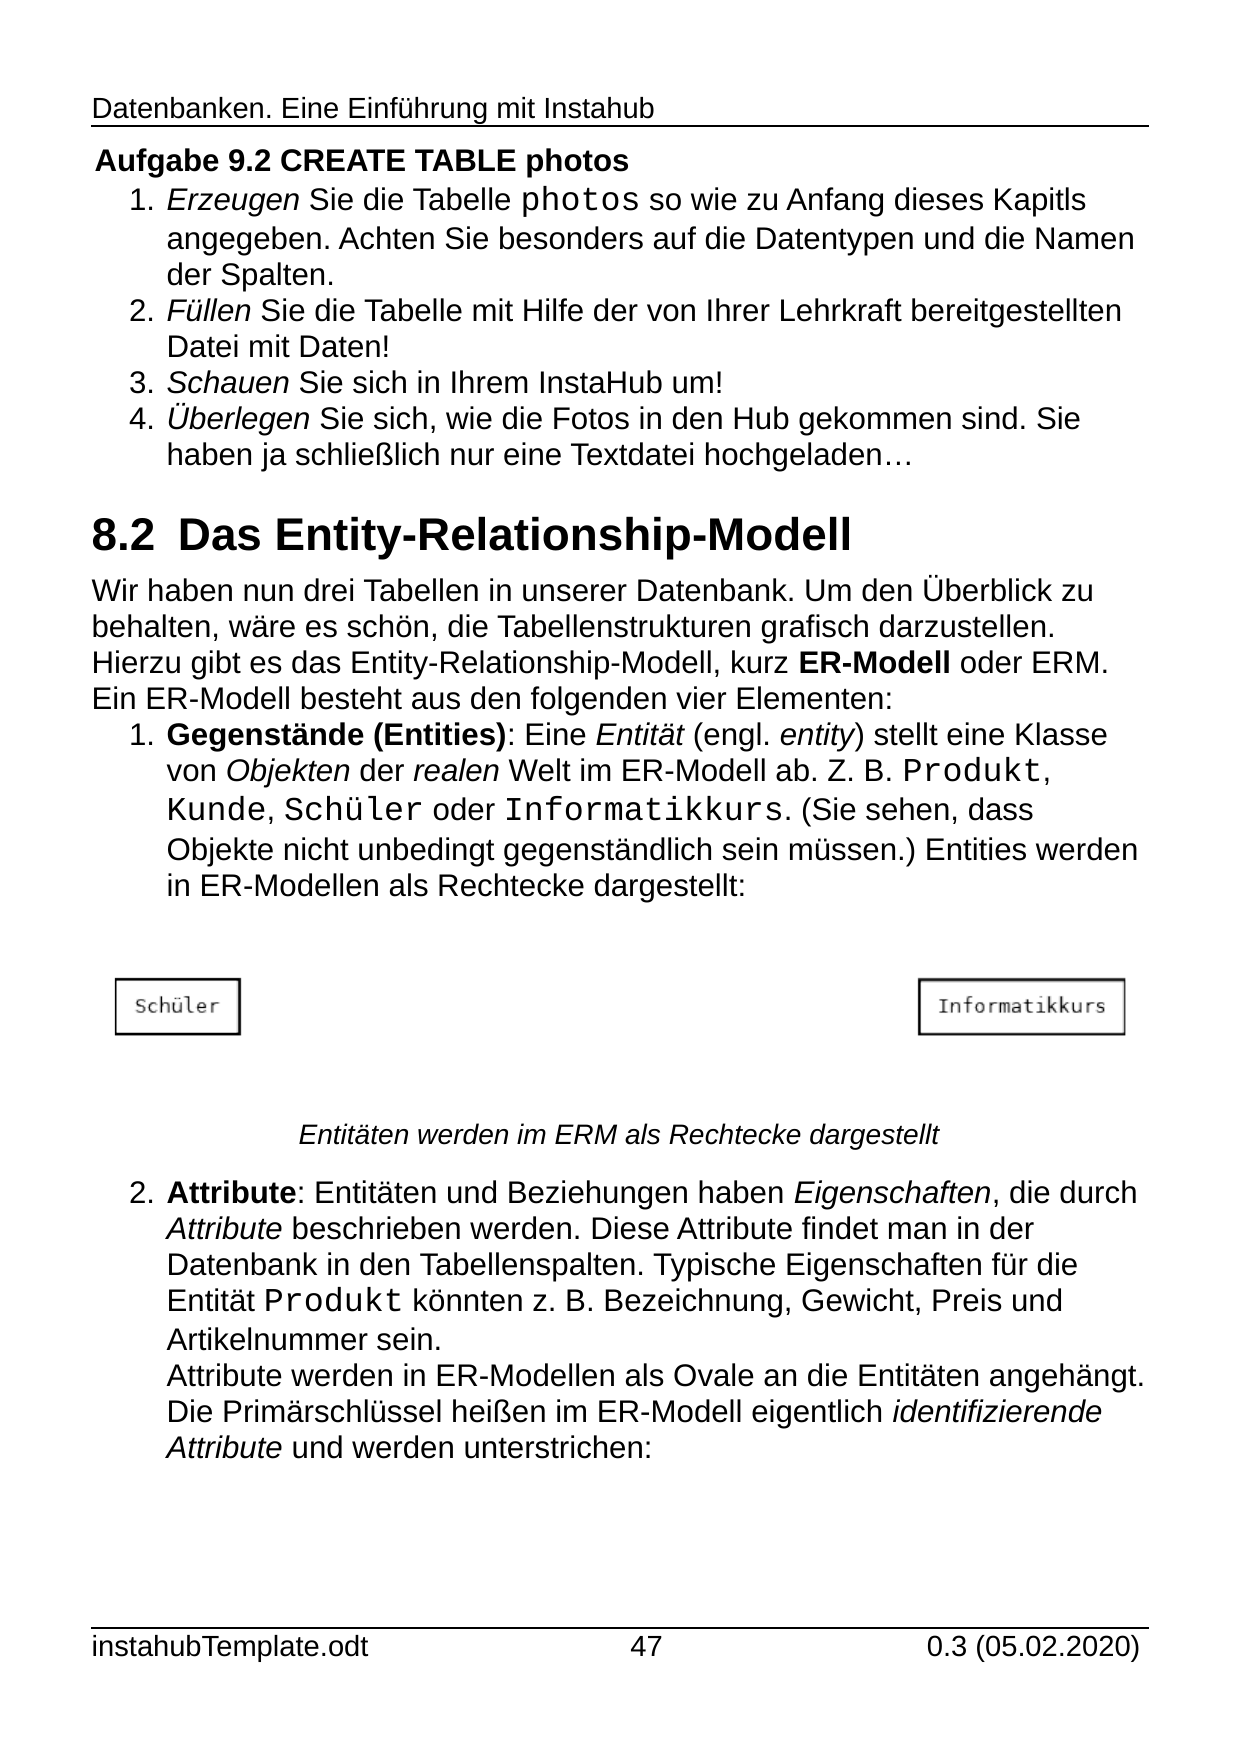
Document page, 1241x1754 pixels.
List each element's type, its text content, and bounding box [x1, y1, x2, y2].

text Wir haben nun drei Tabellen in unserer Datenbank. Um den Überblick zu behalten, wäre es schön, die Tabellenstrukturen grafisch darzustellen. Hierzu gibt es das Entity-Relationship-Modell, kurz ER-Modell oder ERM. Ein ER-Modell besteht aus den folgenden vier Elementen: [91, 572, 1149, 716]
picture [114, 902, 1126, 1112]
list Füllen Sie die Tabelle mit Hilfe der von Ihrer Lehrkraft bereitgestellten Datei mit Daten! [129, 292, 1149, 364]
list Schauen Sie sich in Ihrem InstaHub um! [129, 364, 1149, 400]
list Überlegen Sie sich, wie die Fotos in den Hub gekommen sind. Sie haben ja schließlich nur eine Textdatei hochgeladen… [129, 400, 1149, 472]
subtitle Das Entity-Relationship-Modell [91, 507, 1149, 560]
subtitle Aufgabe 9.2 CREATE TABLE photos [91, 139, 1149, 181]
list Attribute werden in ER-Modellen als Ovale an die Entitäten angehängt. Die Primärschlüssel heißen im ER-Modell eigentlich identifizierende Attribute und werden unterstrichen: [129, 1357, 1149, 1465]
list Erzeugen Sie die Tabelle photos so wie zu Anfang dieses Kapitls angegeben. Achten Sie besonders auf die Datentypen und die Namen der Spalten. [129, 181, 1149, 292]
text Entitäten werden im ERM als Rechtecke dargestellt [91, 1118, 1149, 1150]
list Gegenstände (Entities): Eine Entität (engl. entity) stellt eine Klasse von Objekten der realen Welt im ER-Modell ab. Z. B. Produkt, Kunde, Schüler oder Informatikkurs. (Sie sehen, dass Objekte nicht unbedingt gegenständlich sein müssen.) Entities werden in ER-Modellen als Rechtecke dargestellt: [129, 716, 1149, 903]
list Attribute: Entitäten und Beziehungen haben Eigenschaften, die durch Attribute beschrieben werden. Diese Attribute findet man in der Datenbank in den Tabellenspalten. Typische Eigenschaften für die Entität Produkt könnten z. B. Bezeichnung, Gewicht, Preis und Artikelnummer sein. [129, 1174, 1149, 1357]
